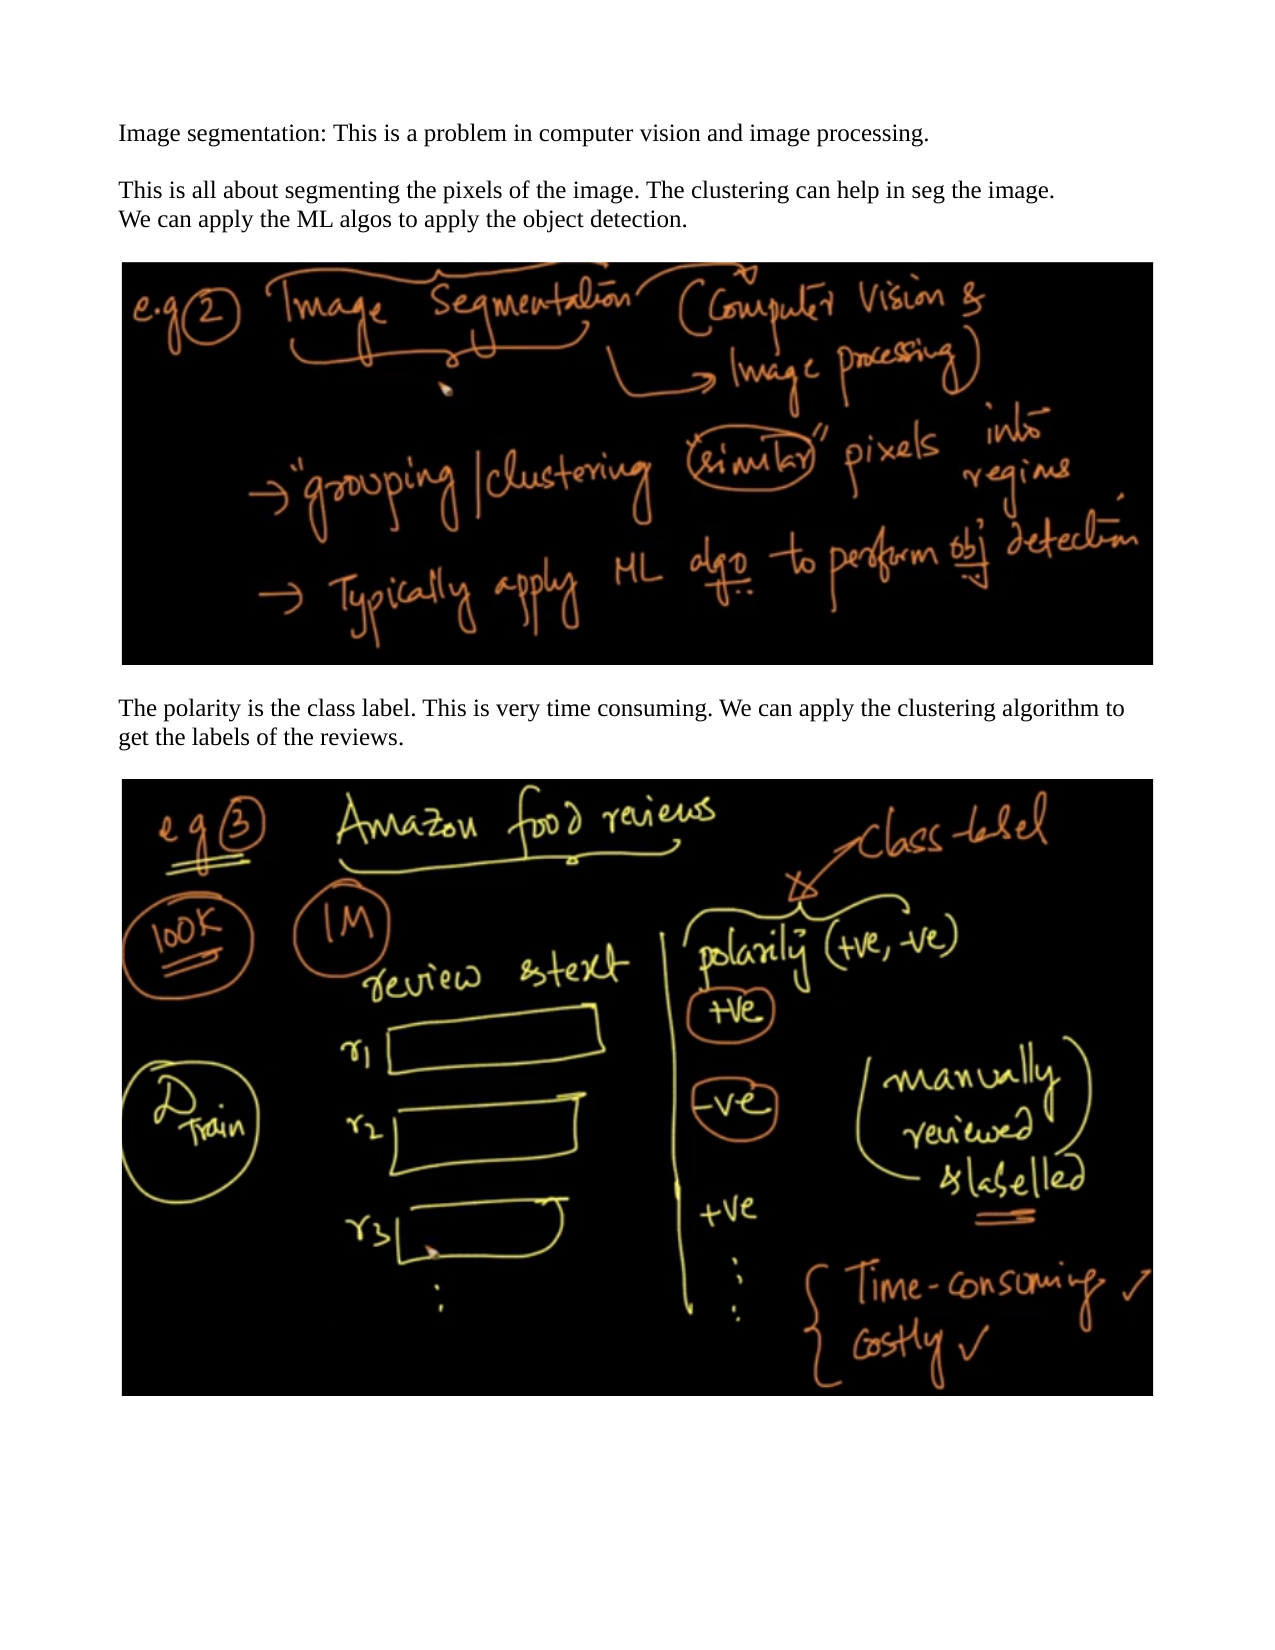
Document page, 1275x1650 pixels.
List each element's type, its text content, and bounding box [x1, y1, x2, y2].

text Image segmentation: This is a problem in computer vision and image processing. [118, 118, 1157, 147]
text We can apply the ML algos to apply the object detection. [118, 204, 1157, 233]
text The polarity is the class label. This is very time consuming. We can apply the clustering algorithm to get the labels of the reviews. [118, 693, 1157, 751]
text This is all about segmenting the pixels of the image. The clustering can help in seg the image. [118, 176, 1157, 204]
picture [121, 779, 1154, 1396]
picture [121, 261, 1154, 665]
